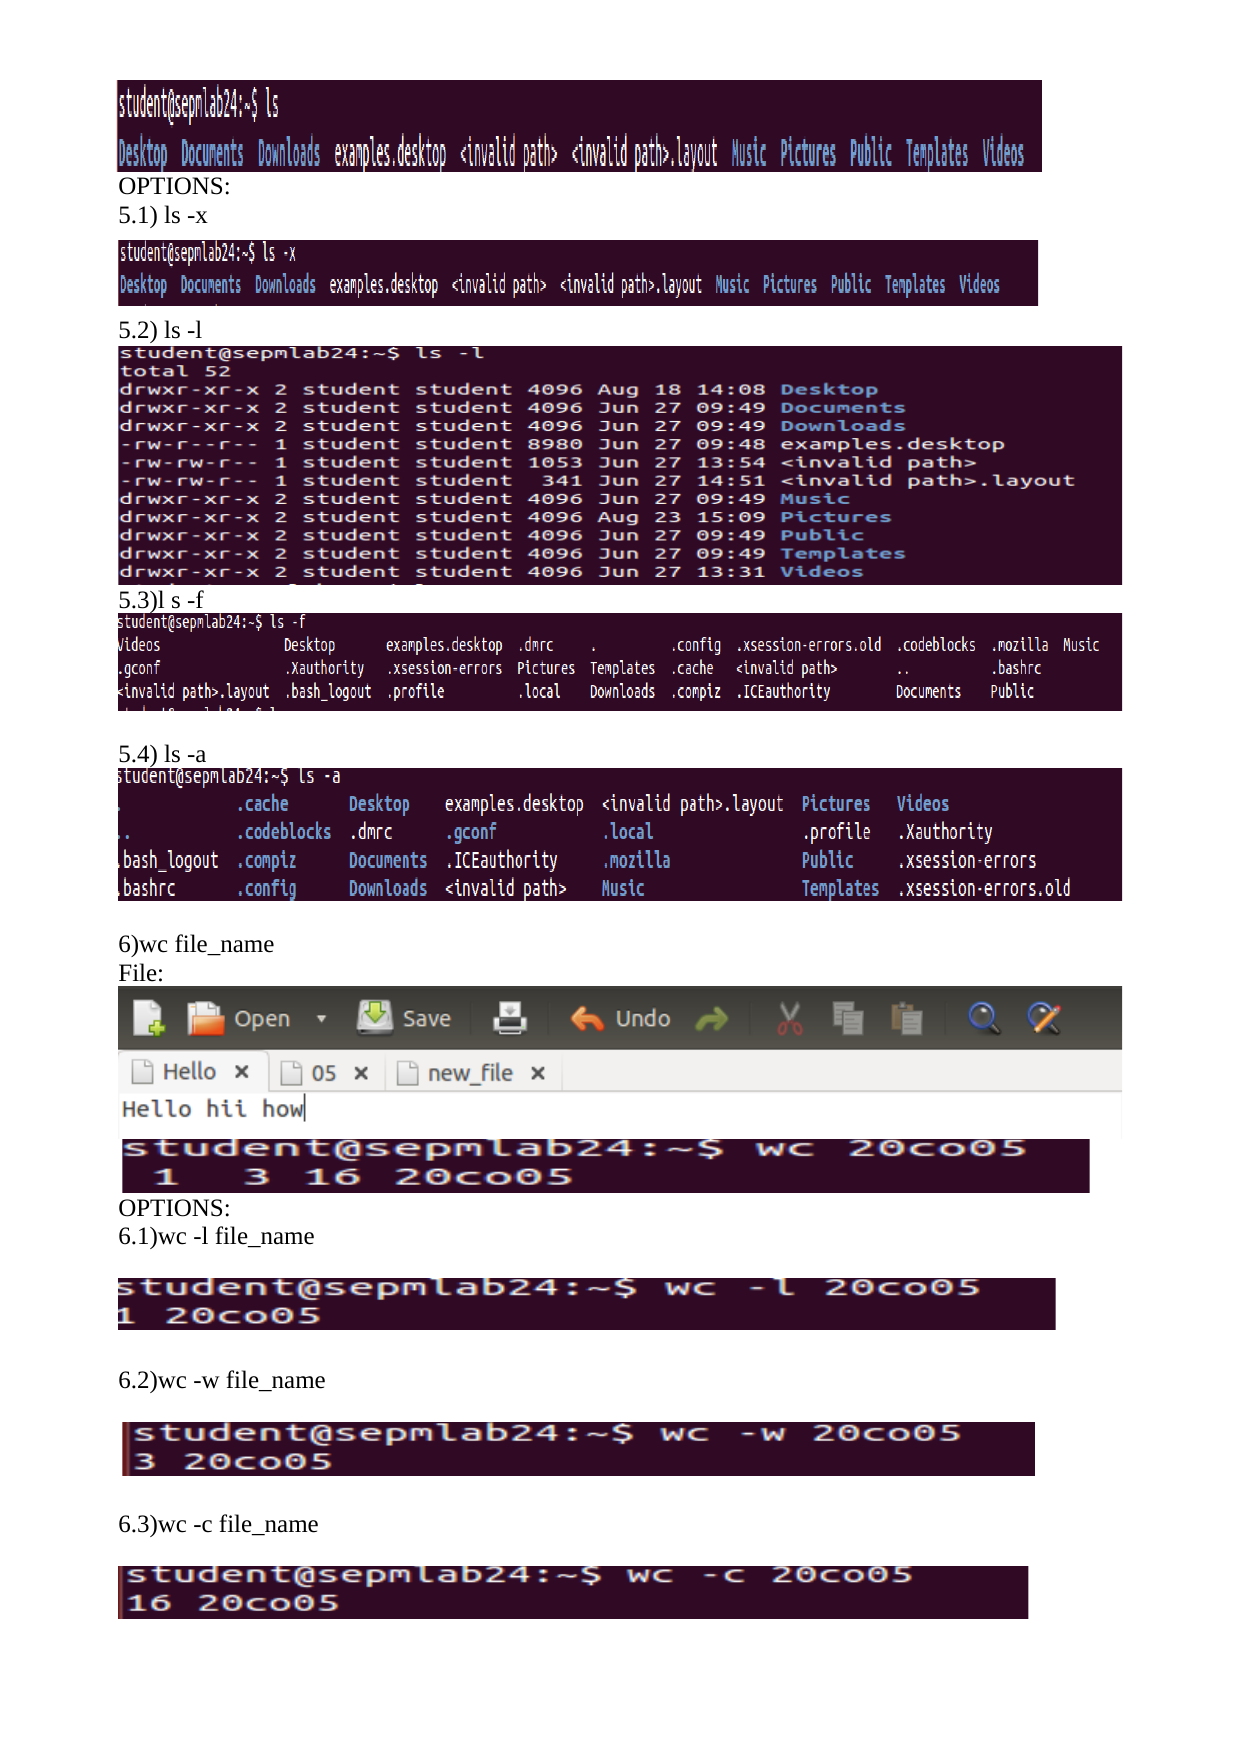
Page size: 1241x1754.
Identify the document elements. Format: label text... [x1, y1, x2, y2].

text File: [118, 958, 1122, 986]
text 6.3)wc -c file_name [118, 1509, 1122, 1538]
text 5.3)l s -f [118, 585, 1122, 613]
text 5.2) ls -l [118, 315, 1122, 344]
text 6.1)wc -l file_name [118, 1221, 1122, 1250]
text 5.1) ls -x [118, 200, 1122, 229]
text OPTIONS: [118, 1139, 1122, 1221]
text OPTIONS: [118, 161, 1122, 200]
text 6.2)wc -w file_name [118, 1365, 1122, 1394]
text 5.4) ls -a [118, 739, 1122, 768]
text 6)wc file_name [118, 929, 1122, 958]
